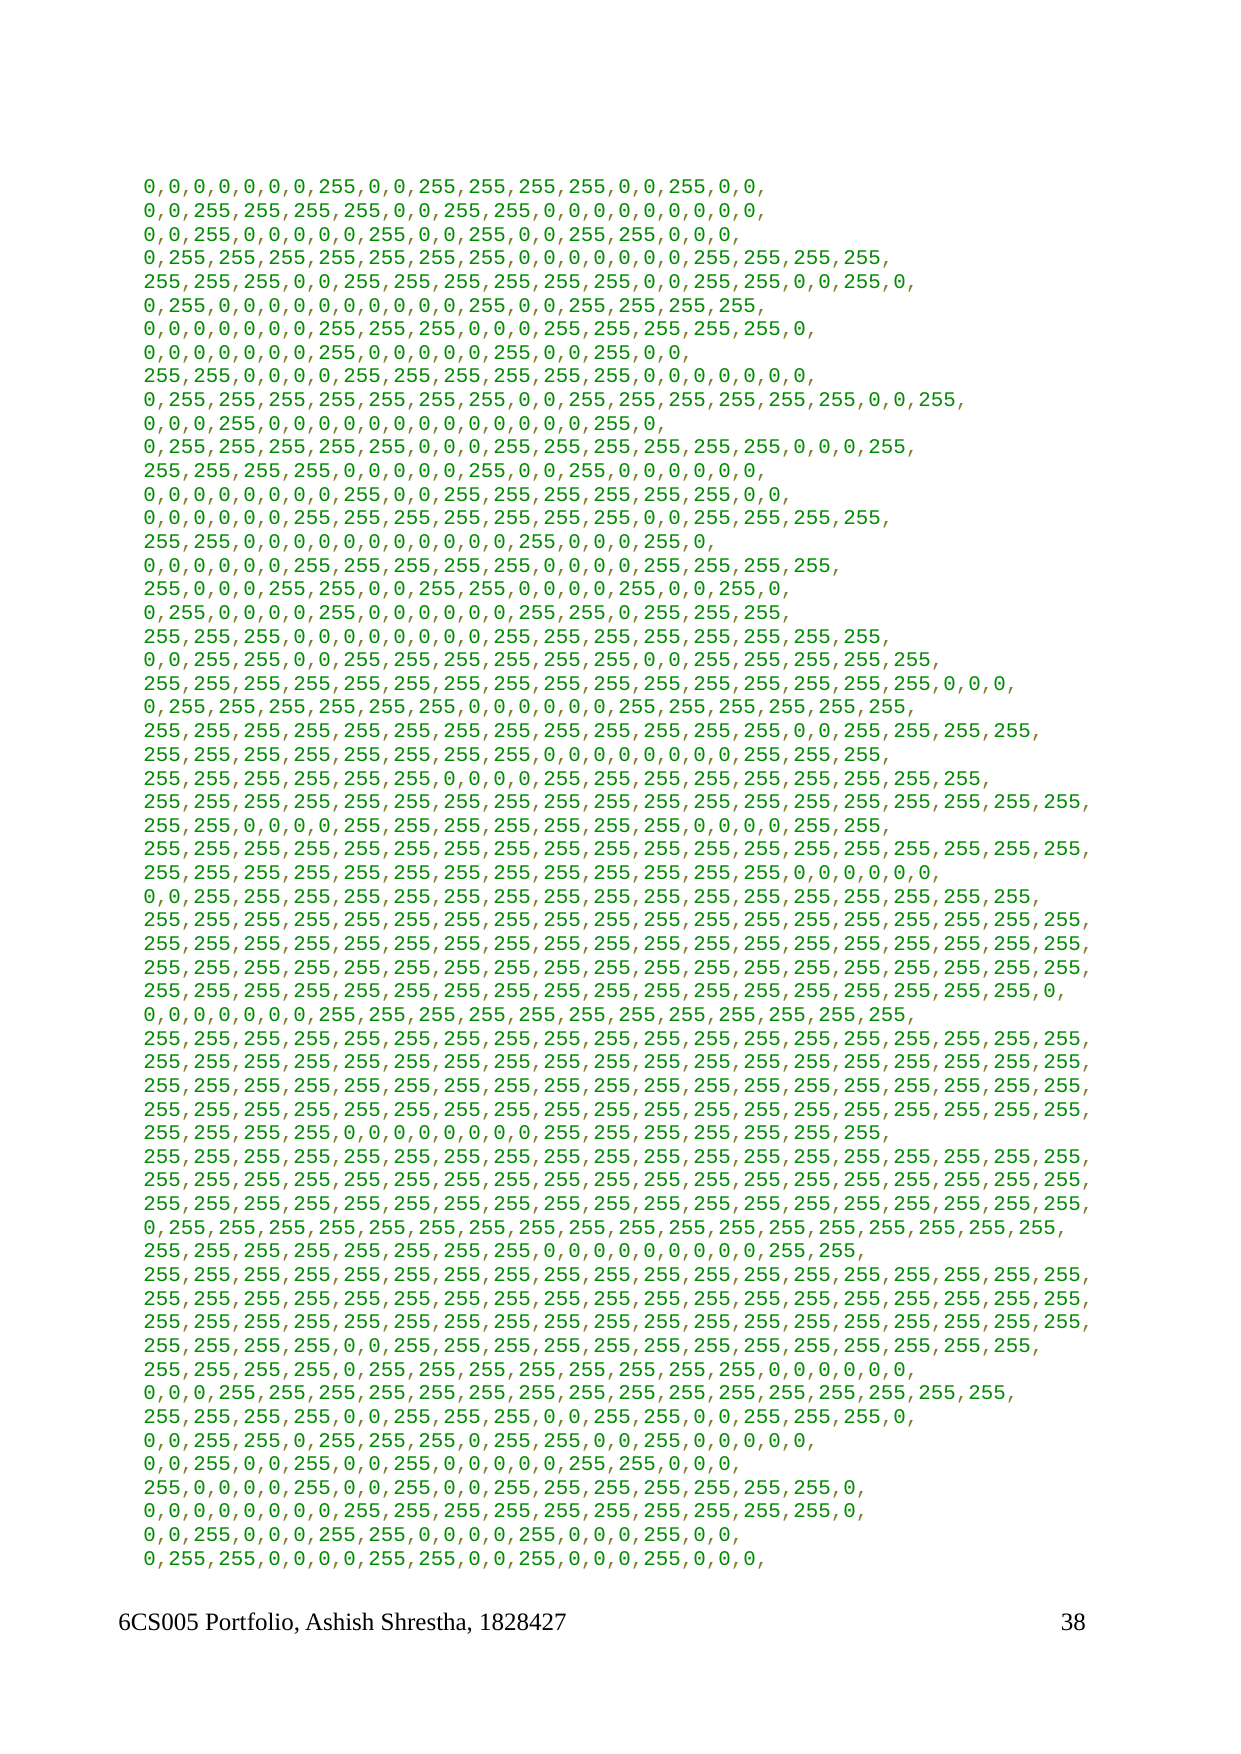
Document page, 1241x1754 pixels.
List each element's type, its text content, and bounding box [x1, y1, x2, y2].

text 255,255,255,255,255,255,255,255,255,255,255,255,255,255,255,255,255,255,255, [118, 957, 1122, 980]
text 255,255,255,255,255,255,255,255,255,255,255,255,255,255,255,255,255,255,255, [118, 1288, 1122, 1311]
text 255,255,0,0,0,0,255,255,255,255,255,255,0,0,0,0,0,0,0, [118, 366, 1122, 389]
text 255,255,255,255,255,255,255,255,255,255,255,255,255,255,255,255,255,255,255, [118, 1098, 1122, 1122]
text 255,255,255,0,0,255,255,255,255,255,255,0,0,255,255,0,0,255,0, [118, 271, 1122, 294]
text 0,255,255,255,255,255,255,255,0,0,255,255,255,255,255,255,0,0,255, [118, 389, 1122, 413]
text 0,0,0,0,0,0,0,0,255,0,0,255,255,255,255,255,255,0,0, [118, 484, 1122, 507]
text 255,255,255,255,255,255,255,255,255,255,255,255,255,255,255,255,255,255,255, [118, 909, 1122, 933]
text 255,255,255,255,255,255,255,255,255,255,255,255,255,255,255,255,255,255,255, [118, 1169, 1122, 1193]
text 255,255,255,255,255,255,255,255,255,255,255,255,255,255,255,255,0,0,0, [118, 673, 1122, 697]
text 0,255,255,255,255,255,255,255,0,0,0,0,0,0,0,255,255,255,255, [118, 247, 1122, 271]
text 255,255,255,255,255,255,255,255,255,255,255,255,255,255,255,255,255,255,255, [118, 1193, 1122, 1217]
text 255,255,255,255,255,255,255,255,255,255,255,255,255,0,0,0,0,0,0, [118, 862, 1122, 886]
text 255,255,255,255,255,255,255,255,255,255,255,255,255,255,255,255,255,255,255, [118, 1146, 1122, 1169]
text 255,255,255,255,255,255,255,255,255,255,255,255,255,0,0,255,255,255,255, [118, 720, 1122, 744]
text 255,255,255,255,255,255,255,255,255,255,255,255,255,255,255,255,255,255,255, [118, 791, 1122, 815]
text 0,0,255,0,0,0,0,0,255,0,0,255,0,0,255,255,0,0,0, [118, 224, 1122, 247]
text 255,255,255,255,255,255,255,255,255,255,255,255,255,255,255,255,255,255,0, [118, 980, 1122, 1004]
text 0,255,255,255,255,255,255,255,255,255,255,255,255,255,255,255,255,255,255, [118, 1217, 1122, 1240]
text 0,0,0,0,0,0,0,255,0,0,255,255,255,255,0,0,255,0,0, [118, 176, 1122, 200]
text 0,255,0,0,0,0,0,0,0,0,0,0,255,0,0,255,255,255,255, [118, 294, 1122, 318]
text 0,0,255,255,255,255,0,0,255,255,0,0,0,0,0,0,0,0,0, [118, 200, 1122, 224]
text 255,255,255,255,255,255,255,255,255,255,255,255,255,255,255,255,255,255,255, [118, 933, 1122, 957]
text 0,0,0,0,0,0,0,255,0,0,0,0,0,255,0,0,255,0,0, [118, 342, 1122, 366]
text 255,255,255,255,0,0,255,255,255,255,255,255,255,255,255,255,255,255,255, [118, 1335, 1122, 1359]
text 0,255,255,0,0,0,0,255,255,0,0,255,0,0,0,255,0,0,0, [118, 1548, 1122, 1571]
text 0,0,255,0,0,255,0,0,255,0,0,0,0,0,255,255,0,0,0, [118, 1453, 1122, 1477]
text 0,0,255,255,0,255,255,255,0,255,255,0,0,255,0,0,0,0,0, [118, 1429, 1122, 1453]
text 255,255,255,255,0,0,0,0,0,255,0,0,255,0,0,0,0,0,0, [118, 460, 1122, 484]
text 255,0,0,0,0,255,0,0,255,0,0,255,255,255,255,255,255,255,0, [118, 1477, 1122, 1501]
text 255,255,255,255,255,255,0,0,0,0,255,255,255,255,255,255,255,255,255, [118, 767, 1122, 791]
text 255,255,255,255,255,255,255,255,255,255,255,255,255,255,255,255,255,255,255, [118, 1075, 1122, 1098]
text 0,0,255,255,0,0,255,255,255,255,255,255,0,0,255,255,255,255,255, [118, 649, 1122, 673]
text 0,255,255,255,255,255,255,0,0,0,0,0,0,255,255,255,255,255,255, [118, 697, 1122, 720]
text 255,0,0,0,255,255,0,0,255,255,0,0,0,0,255,0,0,255,0, [118, 578, 1122, 602]
text 0,0,0,0,0,0,0,255,255,255,0,0,0,255,255,255,255,255,0, [118, 318, 1122, 342]
text 0,0,255,0,0,0,255,255,0,0,0,0,255,0,0,0,255,0,0, [118, 1524, 1122, 1548]
text 0,0,0,0,0,0,0,255,255,255,255,255,255,255,255,255,255,255,255, [118, 1004, 1122, 1028]
text 0,0,0,255,255,255,255,255,255,255,255,255,255,255,255,255,255,255,255, [118, 1382, 1122, 1406]
text 255,255,255,255,255,255,255,255,0,0,0,0,0,0,0,0,255,255,255, [118, 744, 1122, 767]
text 0,0,255,255,255,255,255,255,255,255,255,255,255,255,255,255,255,255,255, [118, 886, 1122, 909]
text 0,0,0,0,0,0,255,255,255,255,255,0,0,0,0,255,255,255,255, [118, 555, 1122, 578]
text 255,255,255,255,255,255,255,255,255,255,255,255,255,255,255,255,255,255,255, [118, 838, 1122, 862]
text 255,255,0,0,0,0,0,0,0,0,0,0,0,255,0,0,0,255,0, [118, 531, 1122, 555]
text 255,255,255,255,0,0,255,255,255,0,0,255,255,0,0,255,255,255,0, [118, 1406, 1122, 1429]
text 255,255,255,255,255,255,255,255,255,255,255,255,255,255,255,255,255,255,255, [118, 1028, 1122, 1051]
text 255,255,0,0,0,0,255,255,255,255,255,255,255,0,0,0,0,255,255, [118, 815, 1122, 838]
text 255,255,255,255,0,255,255,255,255,255,255,255,255,0,0,0,0,0,0, [118, 1359, 1122, 1382]
text 0,0,0,0,0,0,0,0,255,255,255,255,255,255,255,255,255,255,0, [118, 1501, 1122, 1524]
text 0,0,0,255,0,0,0,0,0,0,0,0,0,0,0,0,0,255,0, [118, 413, 1122, 436]
text 255,255,255,0,0,0,0,0,0,0,0,255,255,255,255,255,255,255,255, [118, 626, 1122, 649]
text 255,255,255,255,255,255,255,255,0,0,0,0,0,0,0,0,0,255,255, [118, 1240, 1122, 1264]
text 255,255,255,255,255,255,255,255,255,255,255,255,255,255,255,255,255,255,255, [118, 1051, 1122, 1075]
text 255,255,255,255,255,255,255,255,255,255,255,255,255,255,255,255,255,255,255, [118, 1311, 1122, 1335]
text 0,0,0,0,0,0,255,255,255,255,255,255,255,0,0,255,255,255,255, [118, 507, 1122, 531]
text 0,255,255,255,255,255,0,0,0,255,255,255,255,255,255,0,0,0,255, [118, 436, 1122, 460]
text 255,255,255,255,0,0,0,0,0,0,0,0,255,255,255,255,255,255,255, [118, 1122, 1122, 1146]
text 0,255,0,0,0,0,255,0,0,0,0,0,0,255,255,0,255,255,255, [118, 602, 1122, 626]
text 255,255,255,255,255,255,255,255,255,255,255,255,255,255,255,255,255,255,255, [118, 1264, 1122, 1288]
